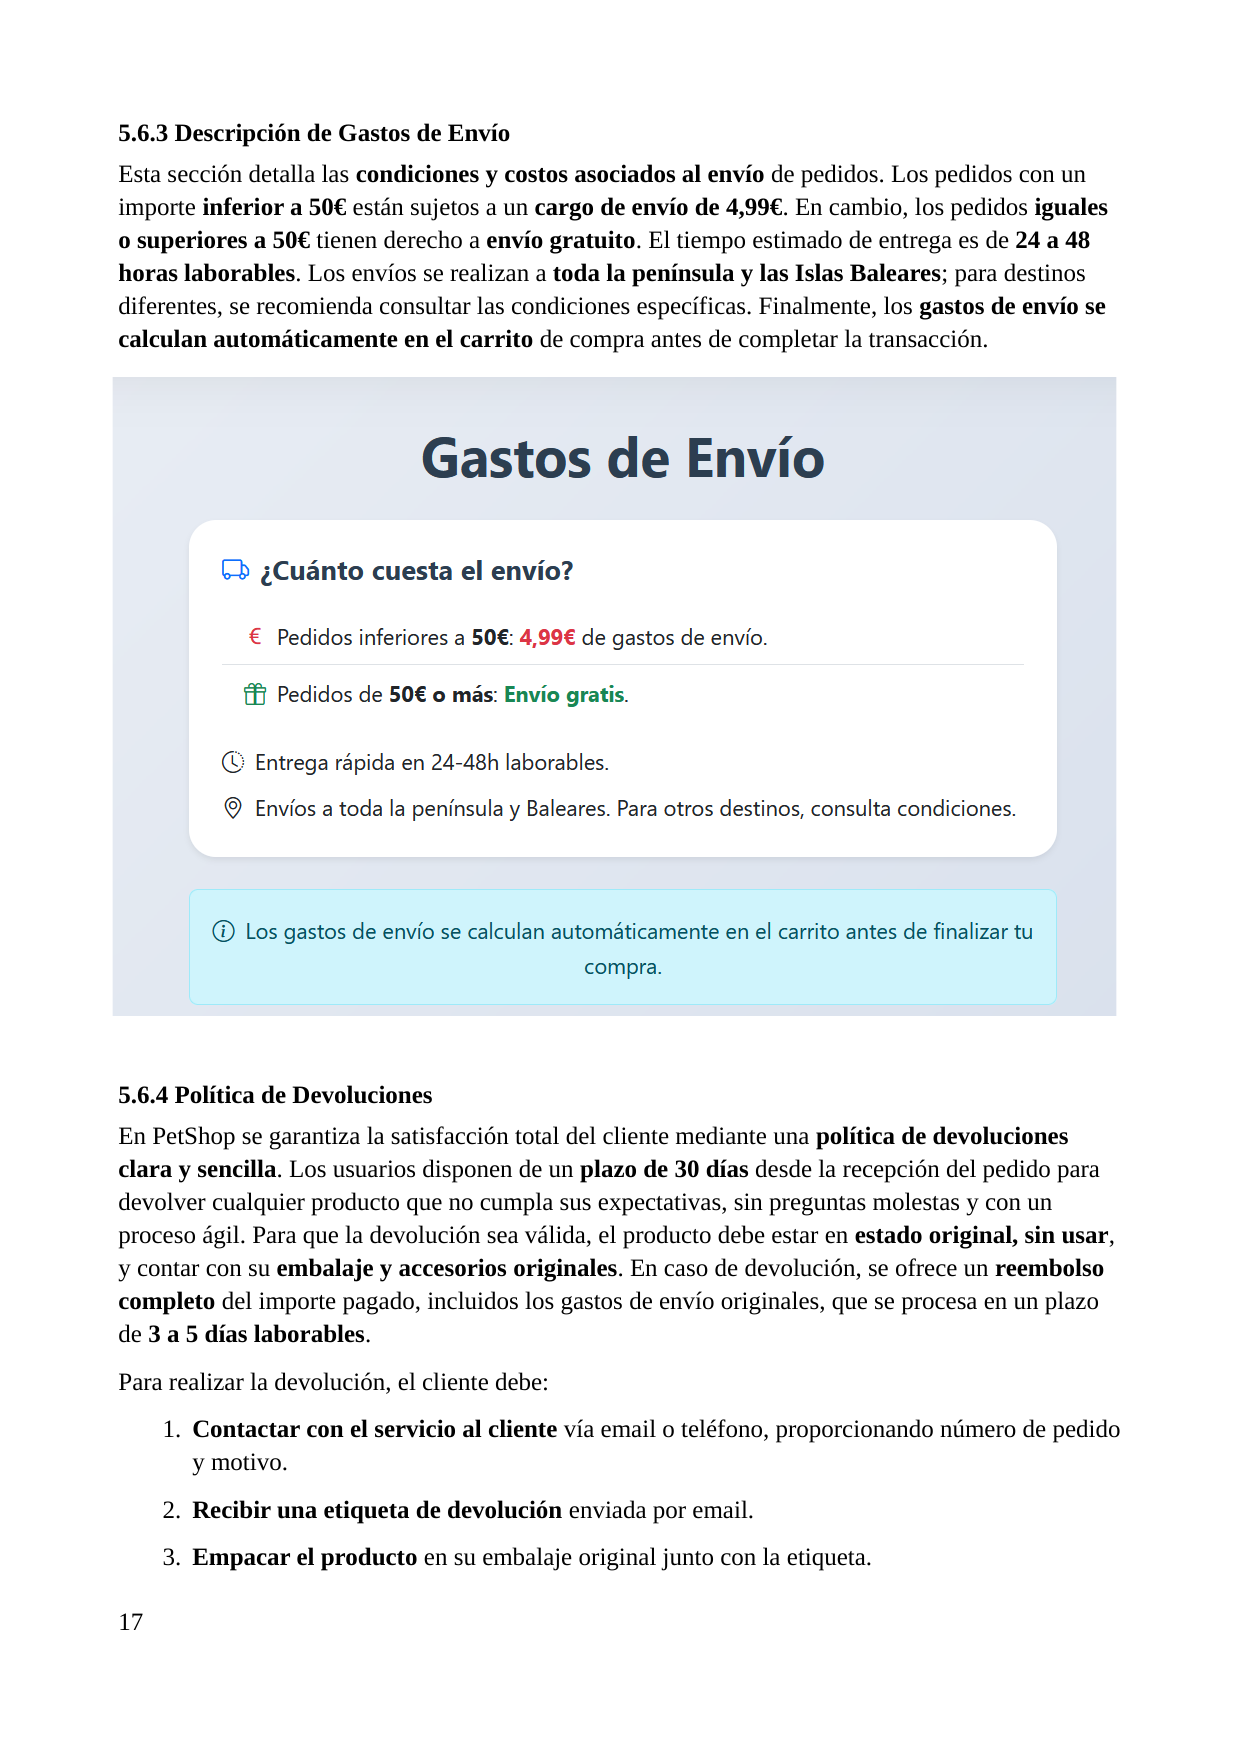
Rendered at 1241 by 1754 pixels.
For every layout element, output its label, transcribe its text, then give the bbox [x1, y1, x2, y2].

subtitle 5.6.3 Descripción de Gastos de Envío [118, 118, 1122, 147]
list Contactar con el servicio al cliente vía email o teléfono, proporcionando número de pedido y motivo. [162, 1414, 1122, 1476]
text Para realizar la devolución, el cliente debe: [118, 1367, 1122, 1395]
list Recibir una etiqueta de devolución enviada por email. [162, 1495, 1122, 1524]
subtitle 5.6.4 Política de Devoluciones [118, 1080, 1122, 1108]
text Esta sección detalla las condiciones y costos asociados al envío de pedidos. Los pedidos con un importe inferior a 50€ están sujetos a un cargo de envío de 4,99€. En cambio, los pedidos iguales o superiores a 50€ tienen derecho a envío gratuito. El tiempo estimado de entrega es de 24 a 48 horas laborables. Los envíos se realizan a toda la península y las Islas Baleares; para destinos diferentes, se recomienda consultar las condiciones específicas. Finalmente, los gastos de envío se calculan automáticamente en el carrito de compra antes de completar la transacción. [118, 159, 1122, 353]
list Empacar el producto en su embalaje original junto con la etiqueta. [162, 1542, 1122, 1571]
text En PetShop se garantiza la satisfacción total del cliente mediante una política de devoluciones clara y sencilla. Los usuarios disponen de un plazo de 30 días desde la recepción del pedido para devolver cualquier producto que no cumpla sus expectativas, sin preguntas molestas y con un proceso ágil. Para que la devolución sea válida, el producto debe estar en estado original, sin usar, y contar con su embalaje y accesorios originales. En caso de devolución, se ofrece un reembolso completo del importe pagado, incluidos los gastos de envío originales, que se procesa en un plazo de 3 a 5 días laborables. [118, 1121, 1122, 1348]
picture [112, 377, 1117, 1016]
